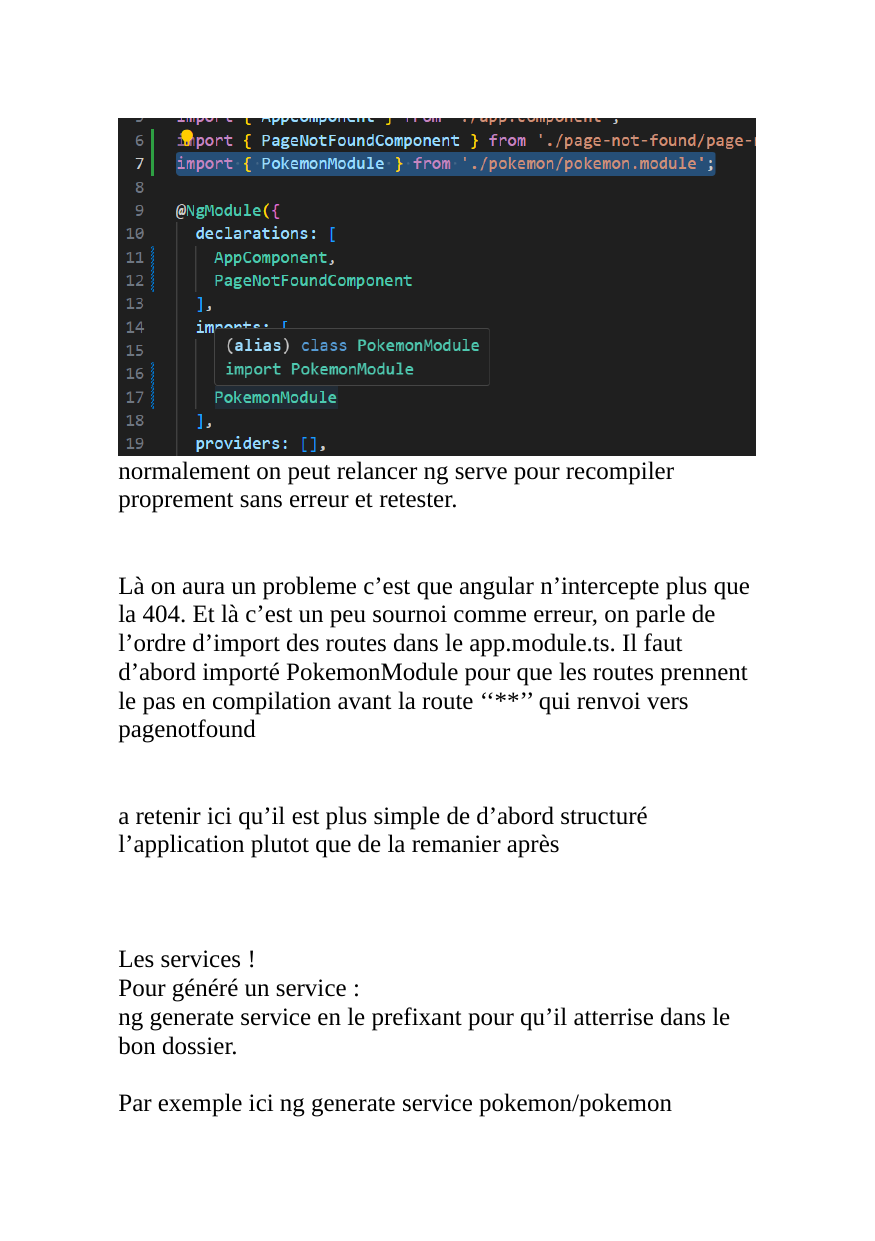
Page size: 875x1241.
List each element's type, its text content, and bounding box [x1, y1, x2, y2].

text ng generate service en le prefixant pour qu’il atterrise dans le bon dossier. [118, 1002, 756, 1059]
text Les services ! [118, 944, 756, 973]
text a retenir ici qu’il est plus simple de d’abord structuré l’application plutot que de la remanier après [118, 801, 756, 858]
text Par exemple ici ng generate service pokemon/pokemon [118, 1088, 756, 1117]
text Là on aura un probleme c’est que angular n’intercepte plus que la 404. Et là c’est un peu sournoi comme erreur, on parle de l’ordre d’import des routes dans le app.module.ts. Il faut d’abord importé PokemonModule pour que les routes prennent le pas en compilation avant la route ‘‘**’’ qui renvoi vers pagenotfound [118, 571, 756, 772]
picture [118, 118, 756, 456]
text normalement on peut relancer ng serve pour recompiler proprement sans erreur et retester. [118, 456, 756, 542]
text Pour généré un service : [118, 973, 756, 1002]
